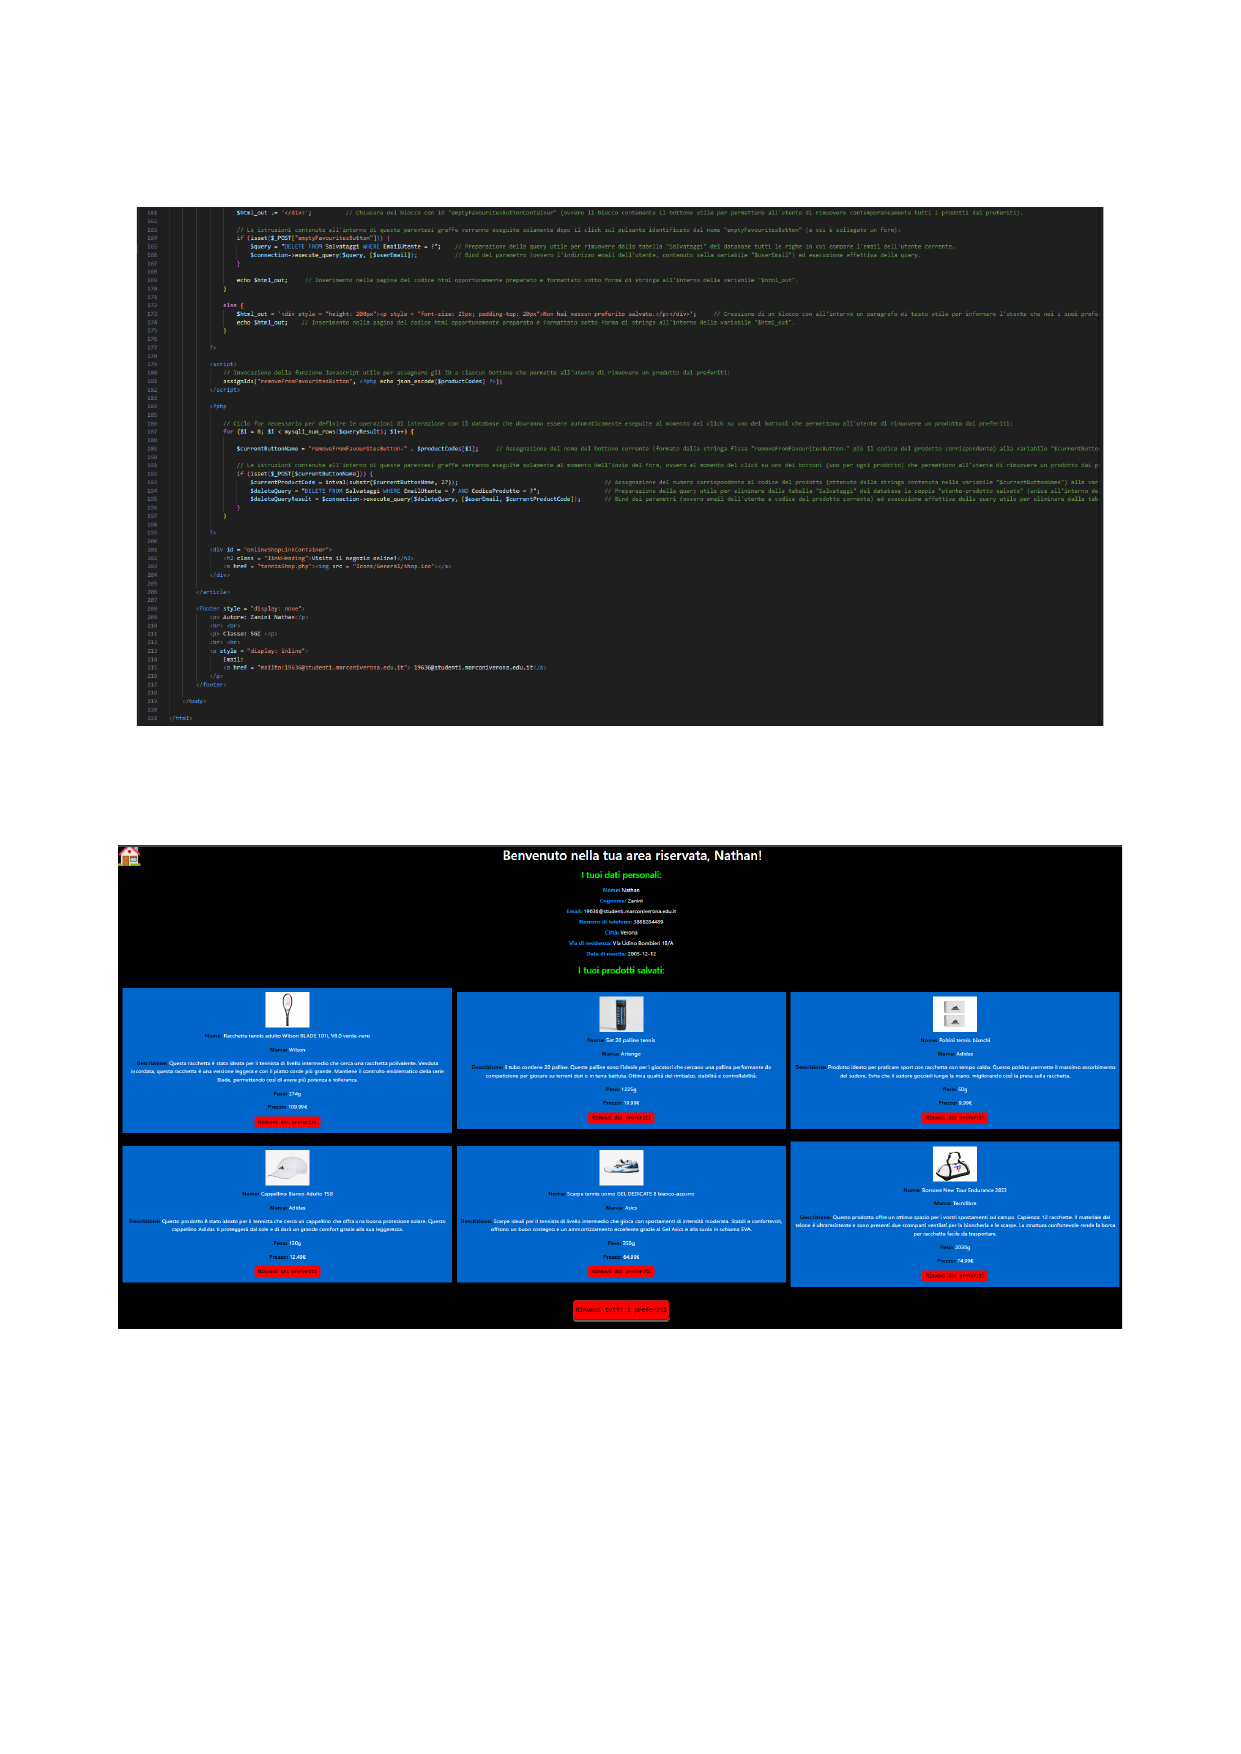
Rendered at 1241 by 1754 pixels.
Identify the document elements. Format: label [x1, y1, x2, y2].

picture [136, 207, 1104, 726]
picture [118, 845, 1123, 1329]
